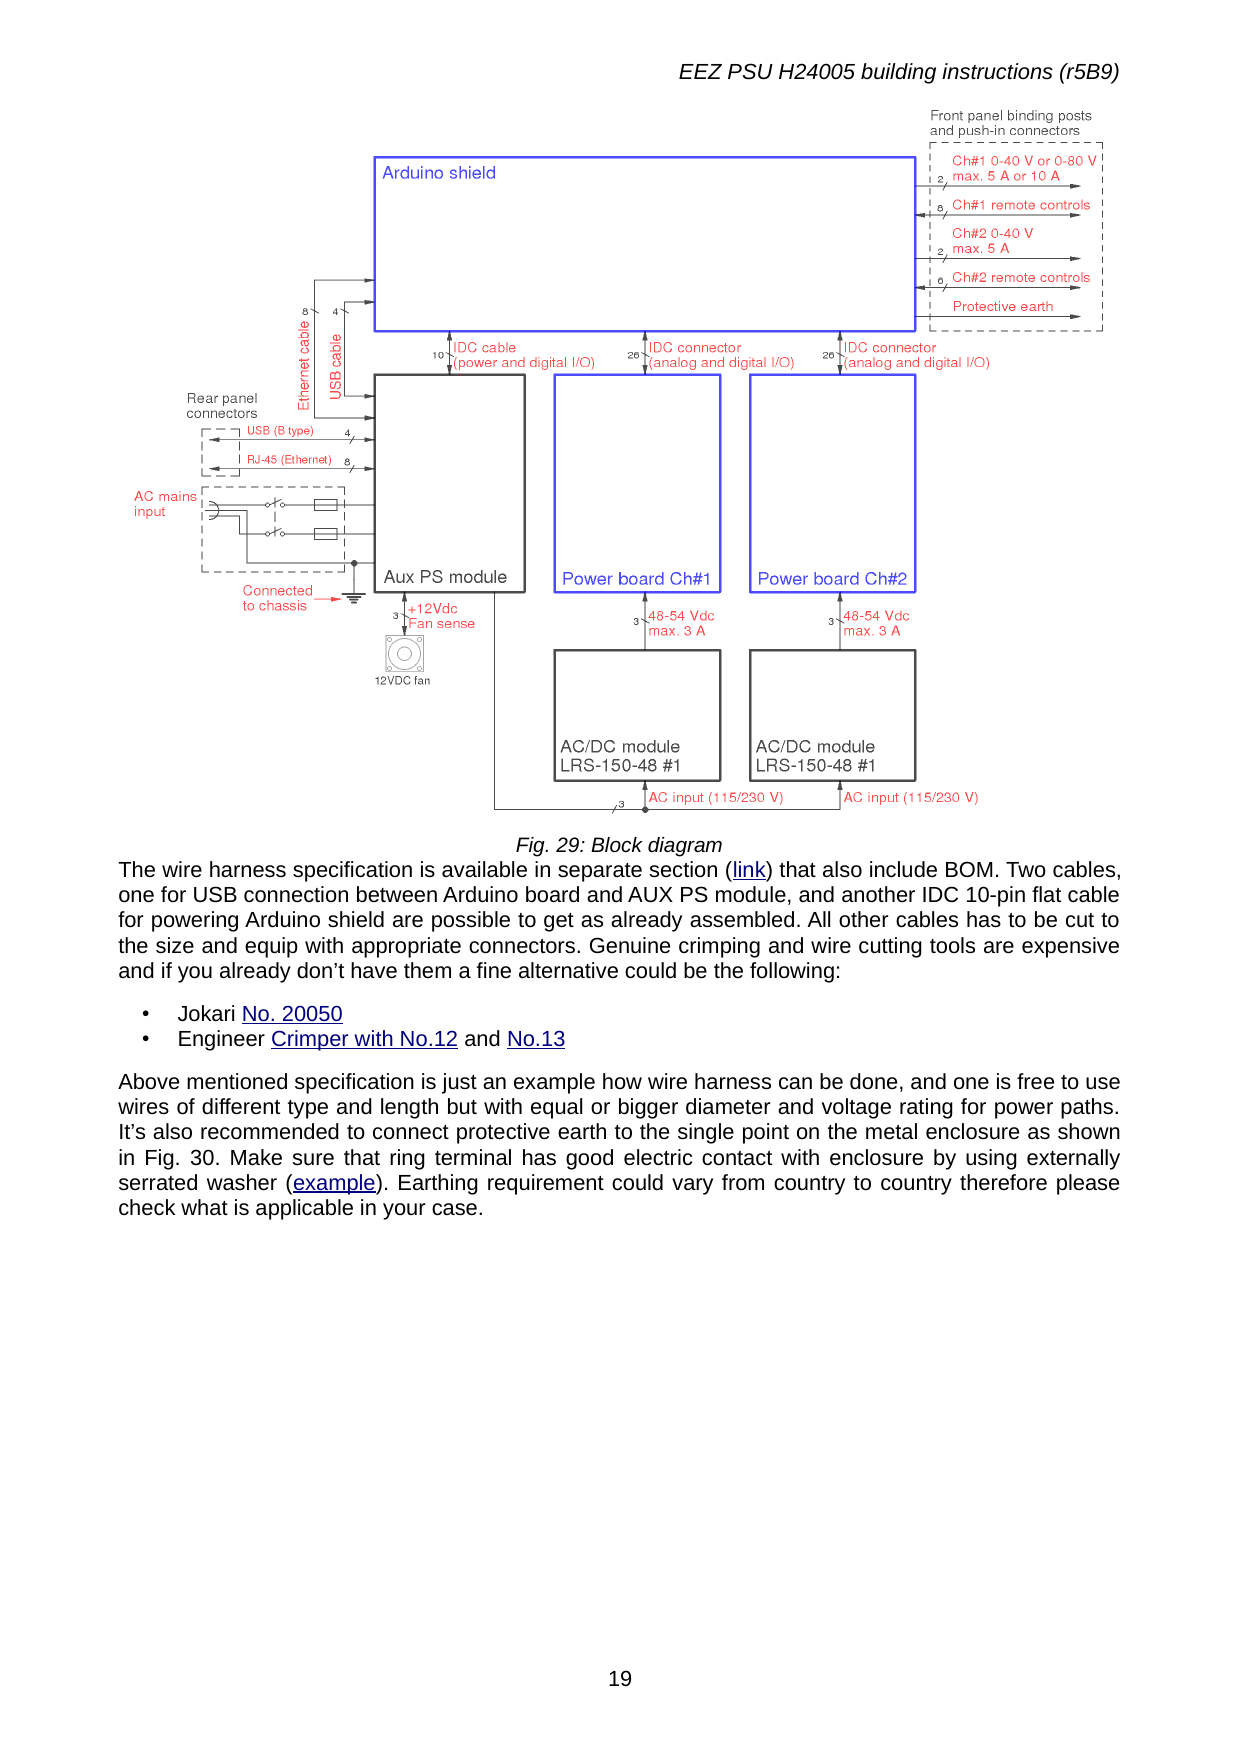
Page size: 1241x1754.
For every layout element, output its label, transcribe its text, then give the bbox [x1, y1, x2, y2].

list Jokari No. 20050 [142, 1001, 1110, 1026]
text Above mentioned specification is just an example how wire harness can be done, and one is free to use wires of different type and length but with equal or bigger diameter and voltage rating for power paths. It’s also recommended to connect protective earth to the single point on the metal enclosure as shown in Fig. 30. Make sure that ring terminal has good electric contact with enclosure by using externally serrated washer (example). Earthing requirement could vary from country to country therefore please check what is applicable in your case. [118, 1069, 1122, 1220]
picture [130, 106, 1110, 816]
list Engineer Crimper with No.12 and No.13 [142, 1026, 1110, 1051]
text The wire harness specification is available in separate section (link) that also include BOM. Two cables, one for USB connection between Arduino board and AUX PS module, and another IDC 10-pin flat cable for powering Arduino shield are possible to get as already assembled. All other cables has to be cut to the size and equip with appropriate connectors. Genuine crimping and wire cutting tools are expensive and if you already don’t have them a fine alternative could be the following: [118, 106, 1122, 983]
text Fig. 29: Block diagram [130, 816, 1110, 857]
